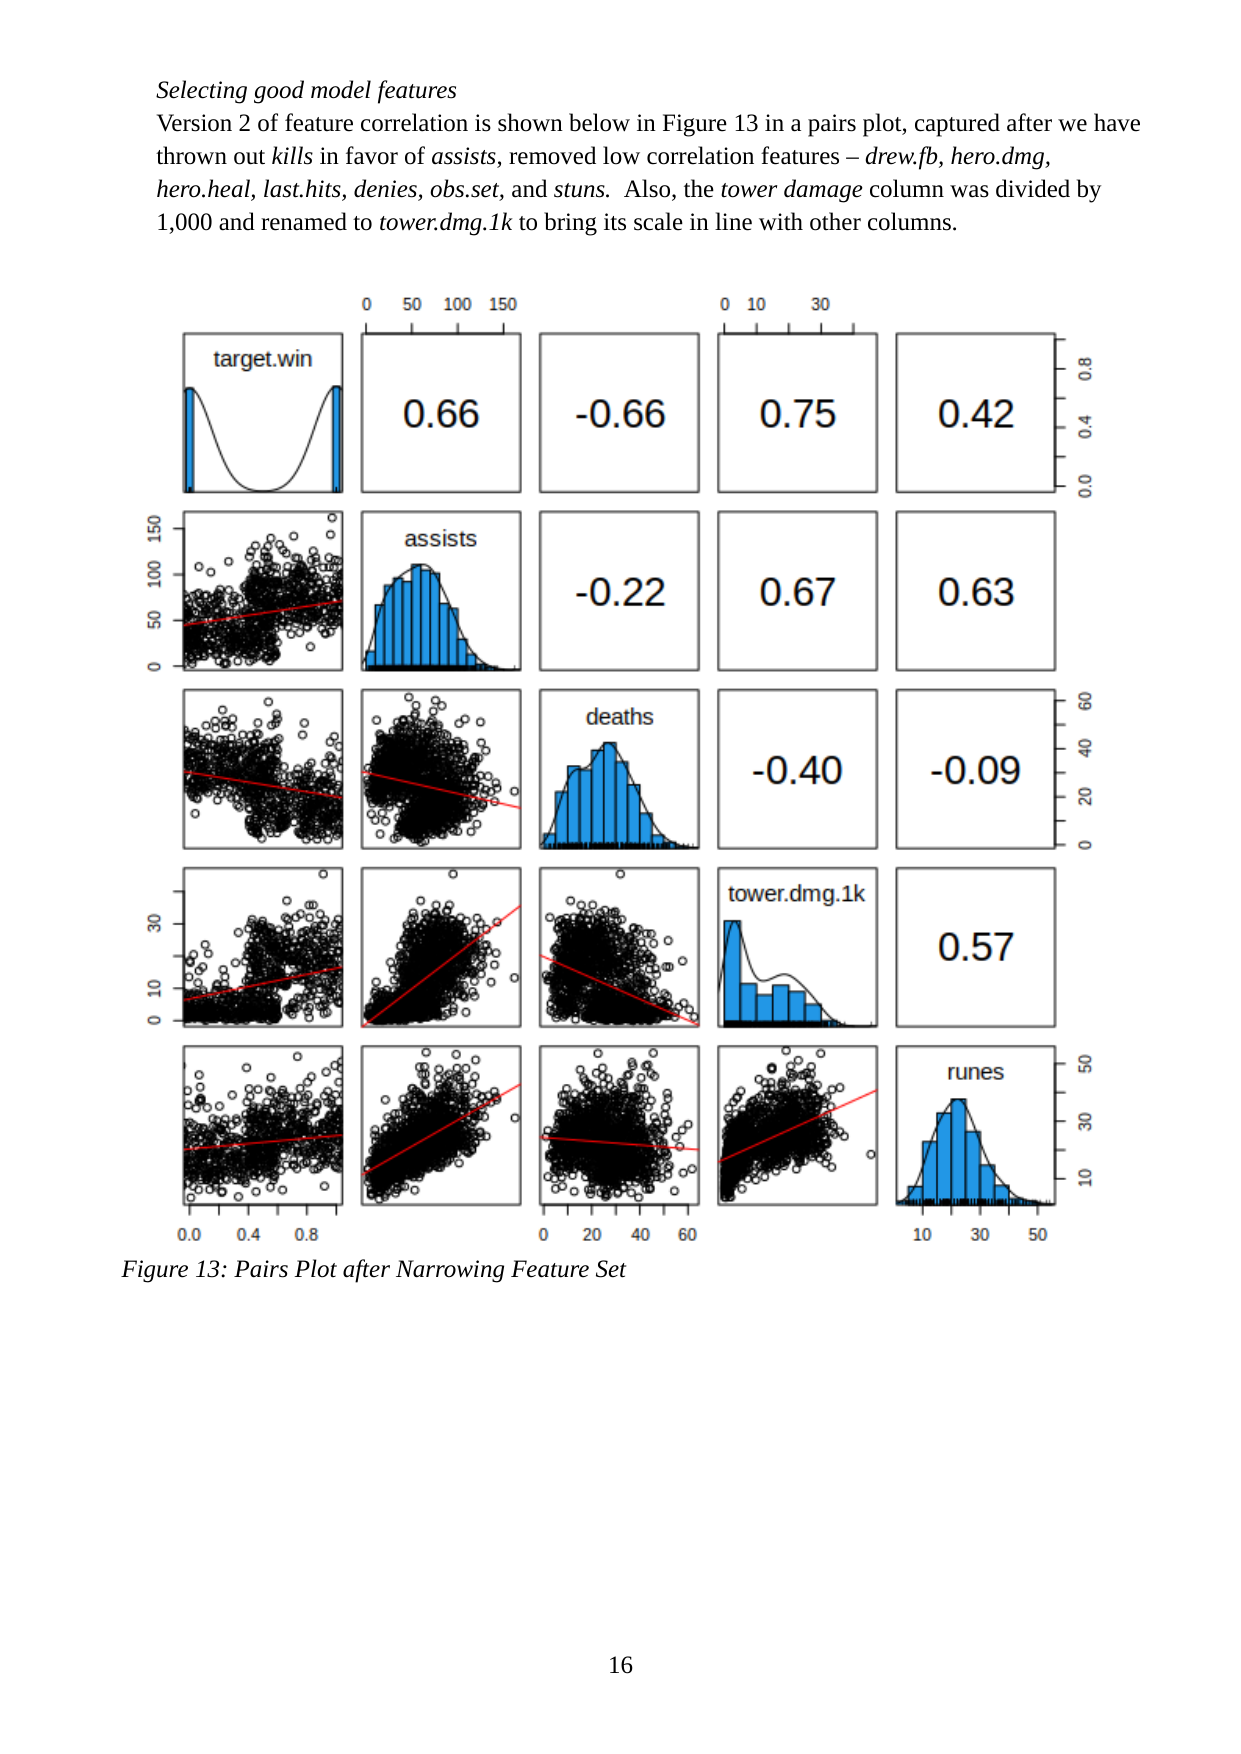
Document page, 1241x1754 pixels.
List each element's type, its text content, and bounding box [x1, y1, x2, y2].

text Selecting good model features [156, 75, 1159, 104]
text Figure 13: Pairs Plot after Narrowing Feature Set [121, 286, 1119, 1283]
text Version 2 of feature correlation is shown below in Figure 13 in a pairs plot, captured after we have thrown out kills in favor of assists, removed low correlation features – drew.fb, hero.dmg, hero.heal, last.hits, denies, obs.set, and stuns. Also, the tower damage column was divided by 1,000 and renamed to tower.dmg.1k to bring its scale in line with other columns. [156, 108, 1159, 236]
picture [134, 273, 1107, 1255]
